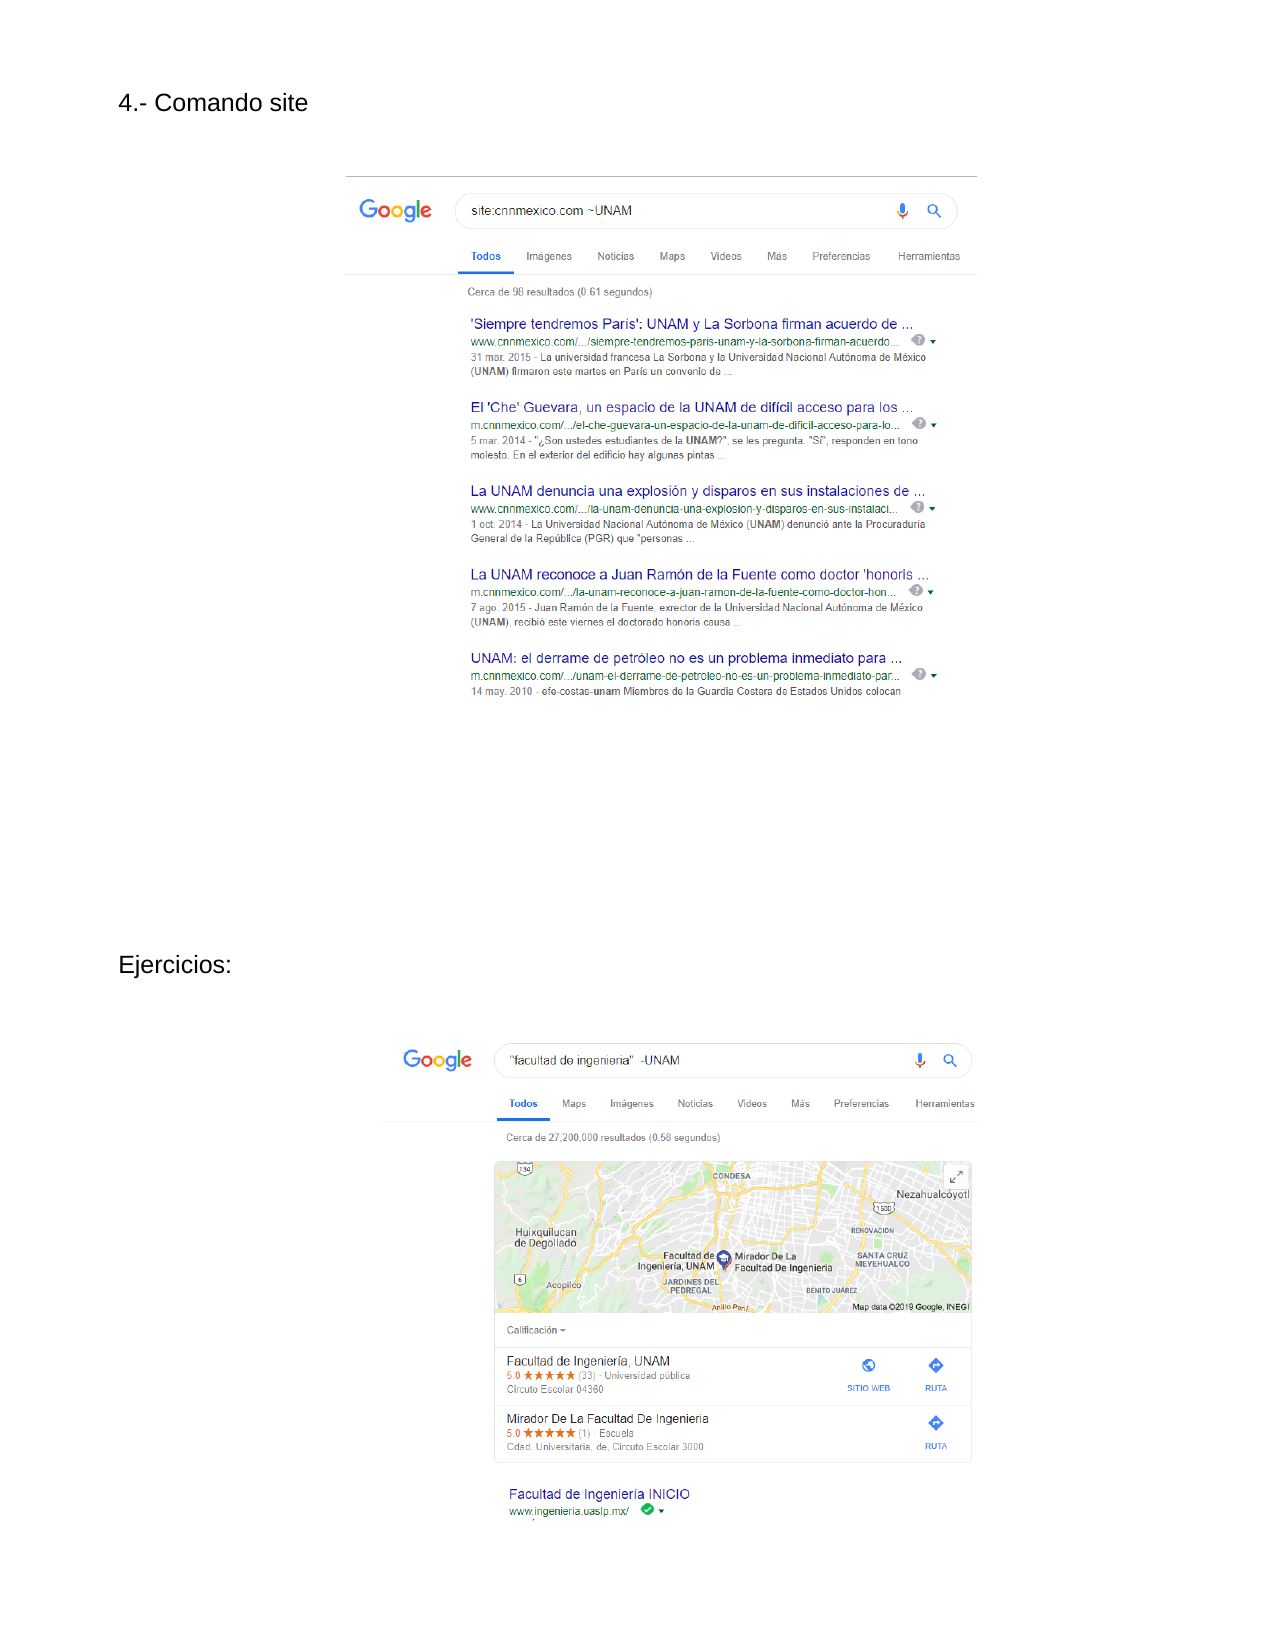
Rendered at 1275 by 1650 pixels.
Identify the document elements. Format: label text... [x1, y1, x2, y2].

text 4.- Comando site [118, 88, 1205, 117]
text Ejercicios: [118, 950, 1205, 979]
